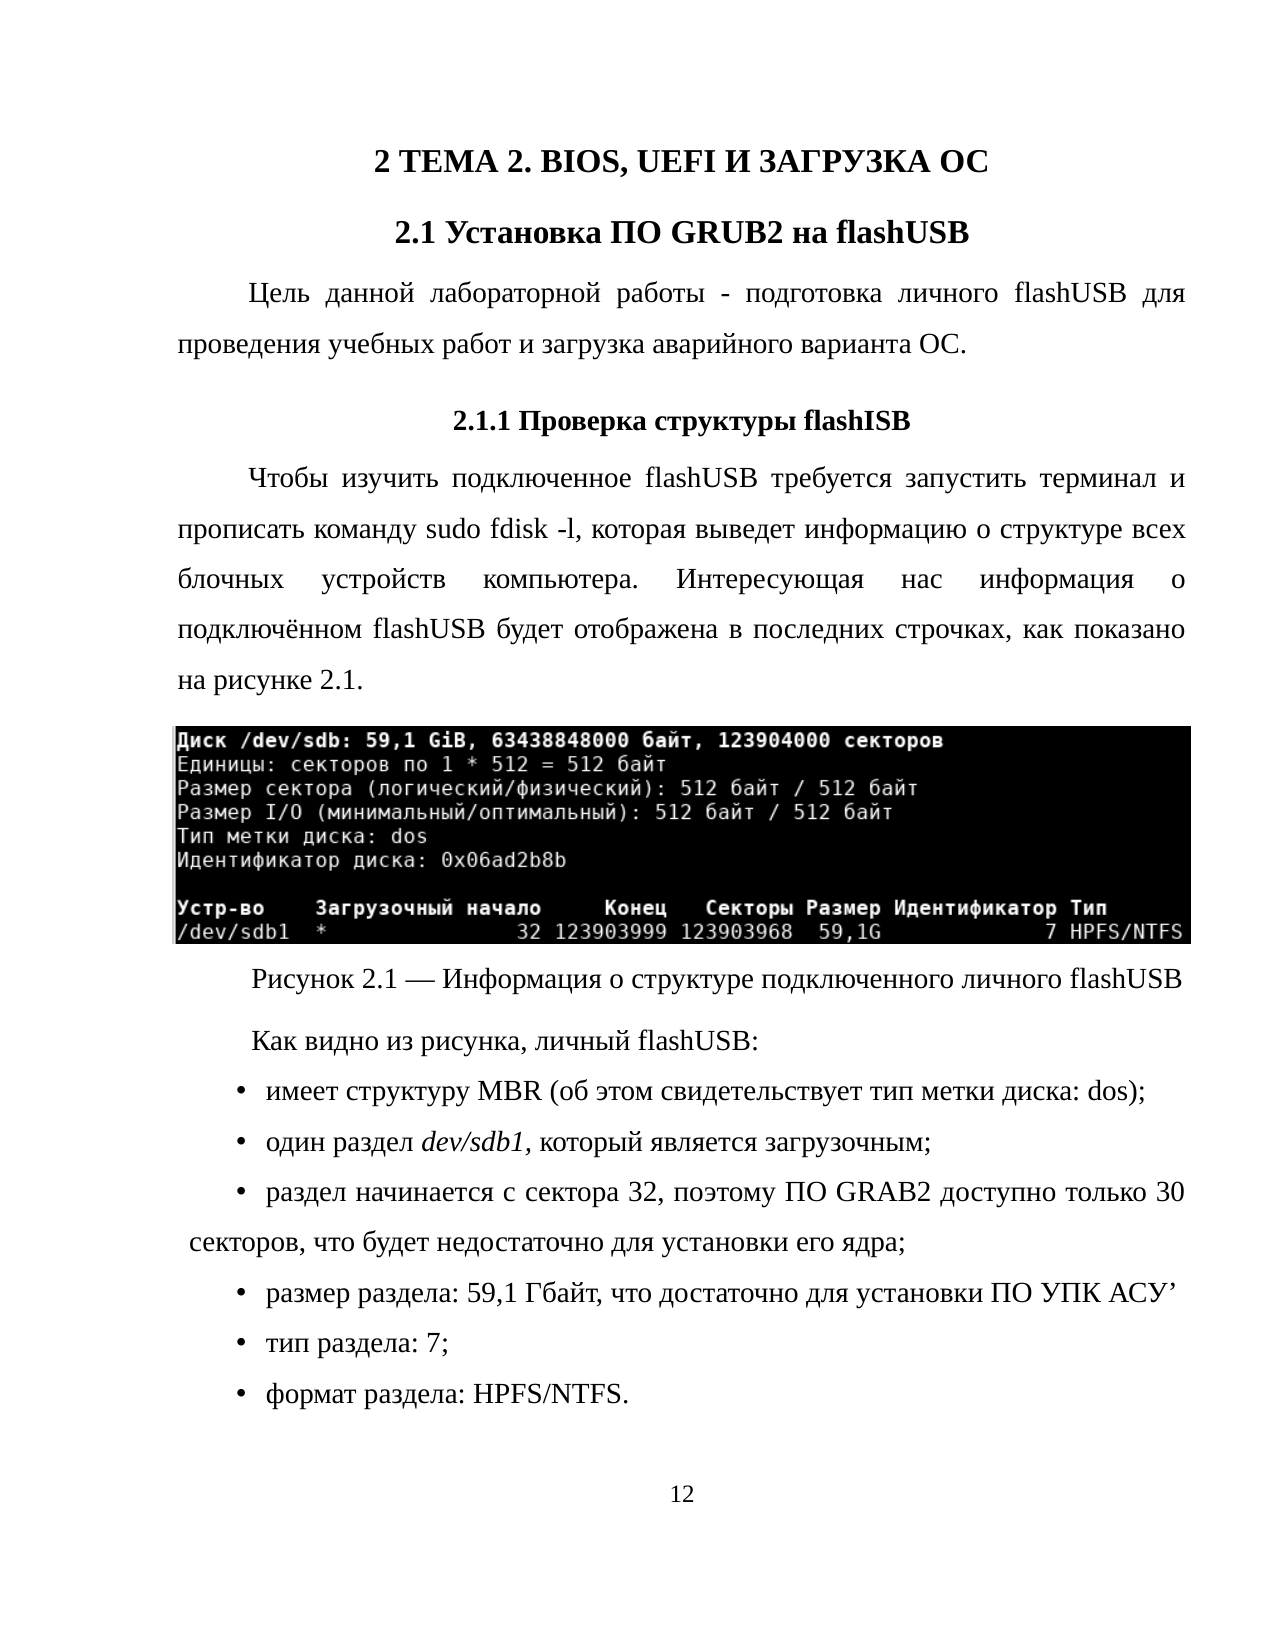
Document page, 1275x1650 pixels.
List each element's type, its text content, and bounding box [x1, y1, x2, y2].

picture [172, 726, 1191, 944]
text Цель данной лабораторной работы - подготовка личного flashUSB для проведения учебных работ и загрузка аварийного варианта ОС. [177, 276, 1186, 359]
list раздел начинается с сектора 32, поэтому ПО GRAB2 доступно только 30 секторов, что будет недостаточно для установки его ядра; [189, 1174, 1186, 1258]
text Рисунок 2.1 — Информация о структуре подключенного личного flashUSB [177, 944, 1186, 994]
text Чтобы изучить подключенное flashUSB требуется запустить терминал и прописать команду sudo fdisk -l, которая выведет информацию о структуре всех блочных устройств компьютера. Интересующая нас информация о подключённом flashUSB будет отображена в последних строчках, как показано на рисунке 2.1. [177, 461, 1186, 695]
subtitle 2 ТЕМА 2. BIOS, UEFI И ЗАГРУЗКА ОС [177, 142, 1186, 180]
list имеет структуру MBR (об этом свидетельствует тип метки диска: dos); [189, 1073, 1186, 1107]
subtitle 2.1.1 Проверка структуры flashISB [177, 403, 1186, 436]
list размер раздела: 59,1 Гбайт, что достаточно для установки ПО УПК АСУ’ [189, 1275, 1186, 1308]
text Как видно из рисунка, личный flashUSB: [177, 1023, 1186, 1057]
list тип раздела: 7; [189, 1325, 1186, 1359]
subtitle 2.1 Установка ПО GRUB2 на flashUSB [177, 213, 1186, 251]
list один раздел dev/sdb1, который является загрузочным; [189, 1124, 1186, 1157]
list формат раздела: HPFS/NTFS. [189, 1376, 1186, 1409]
